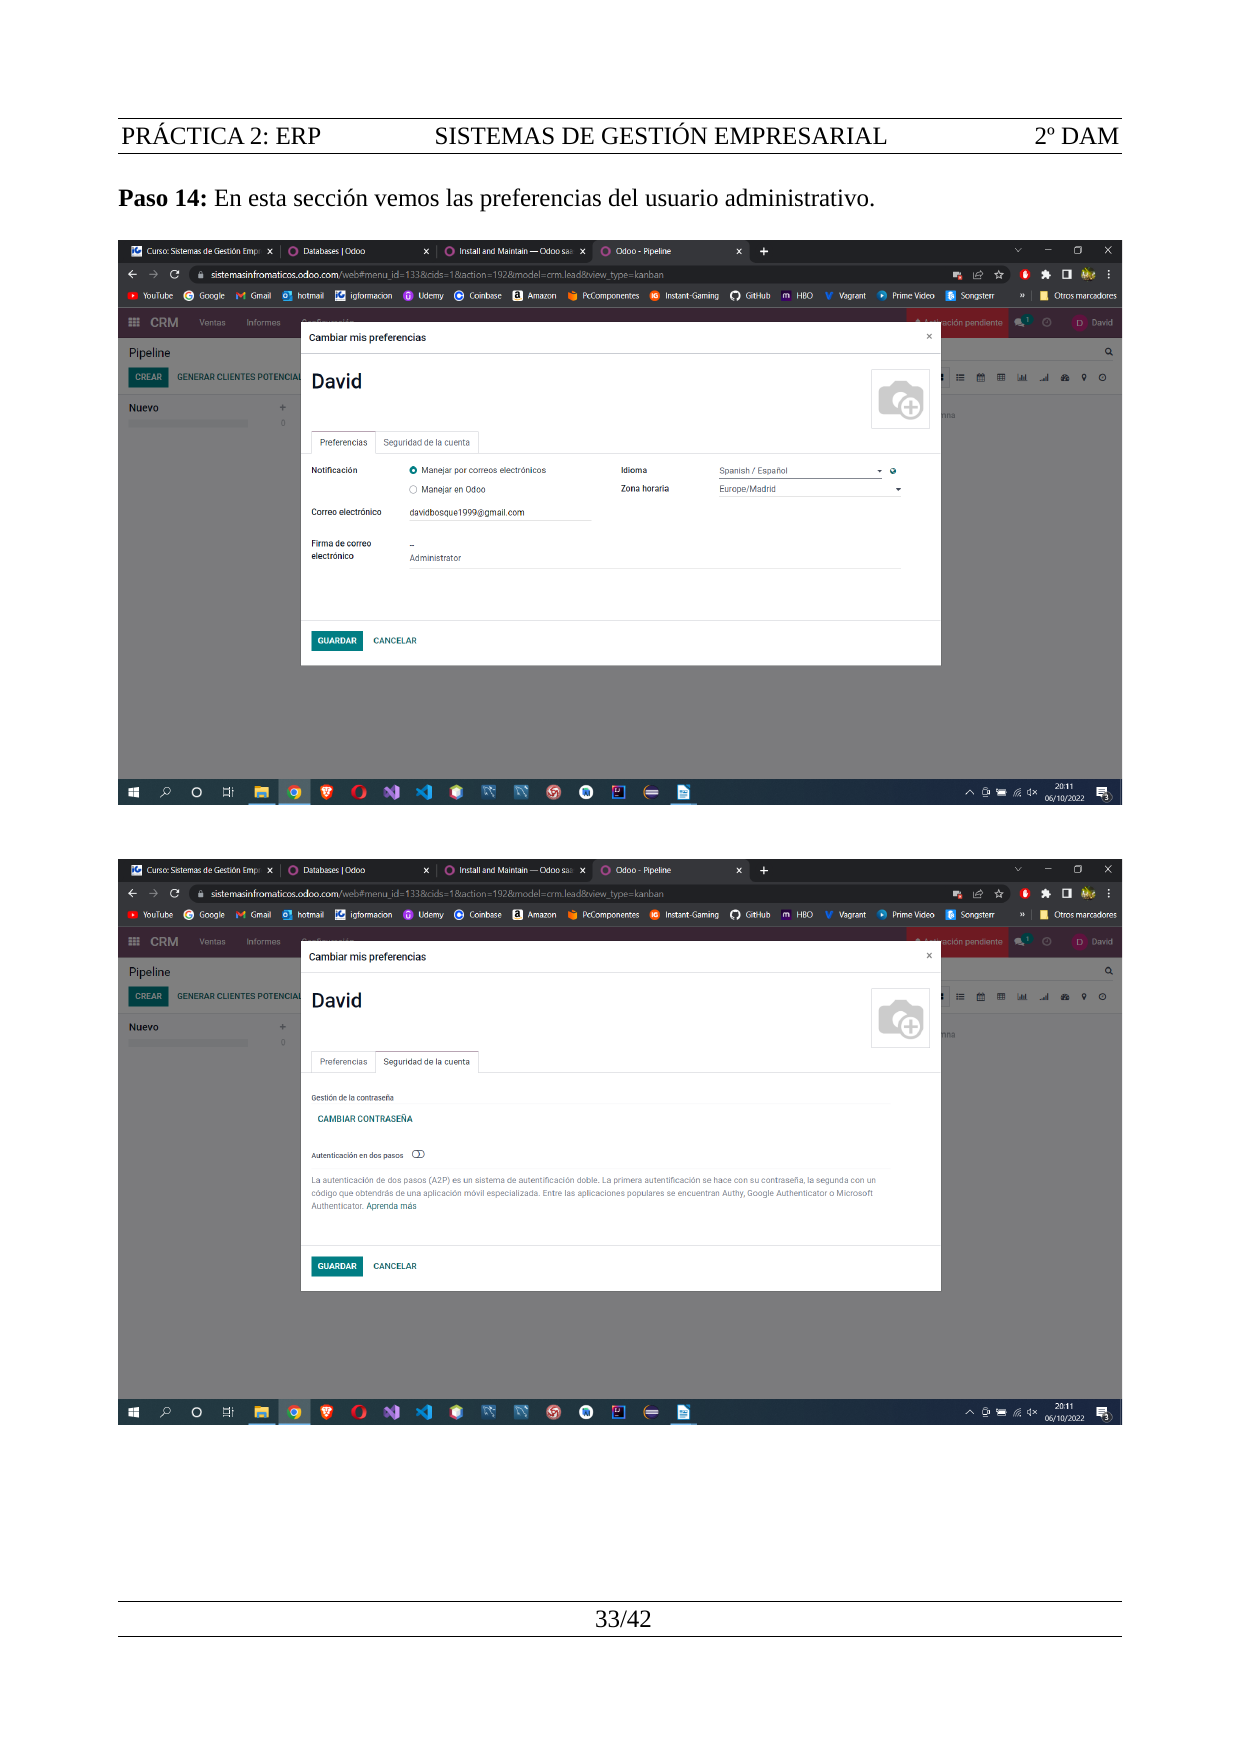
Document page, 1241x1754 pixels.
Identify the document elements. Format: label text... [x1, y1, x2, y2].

text Paso 14: En esta sección vemos las preferencias del usuario administrativo. [118, 183, 1122, 211]
picture [118, 240, 1123, 805]
picture [118, 859, 1123, 1425]
